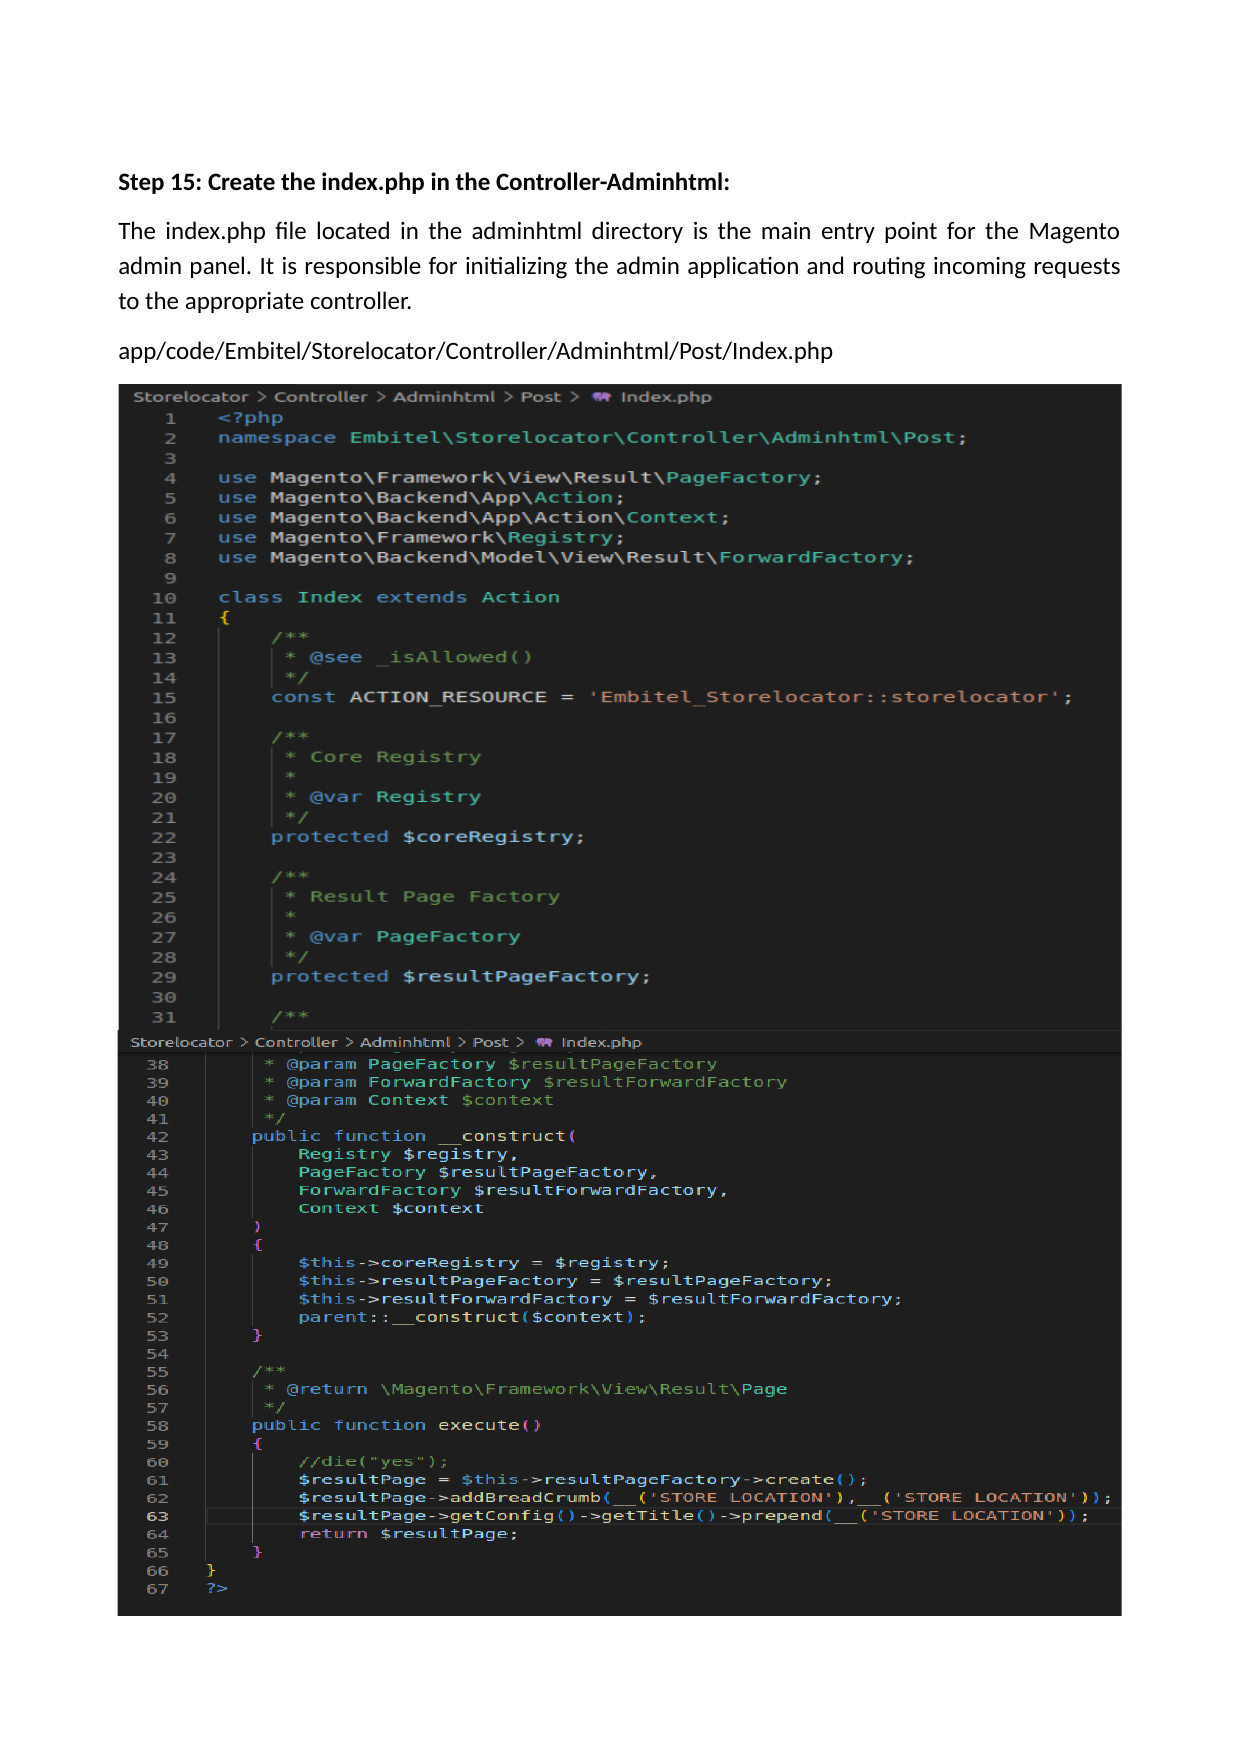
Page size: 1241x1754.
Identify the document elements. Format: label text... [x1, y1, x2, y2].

picture [117, 384, 1122, 1616]
text Step 15: Create the index.php in the Controller-Adminhtml: [118, 166, 1122, 196]
text app/code/Embitel/Storelocator/Controller/Adminhtml/Post/Index.php [118, 335, 1122, 365]
text The index.php file located in the adminhtml directory is the main entry point for the Magento admin panel. It is responsible for initializing the admin application and routing incoming requests to the appropriate controller. [118, 215, 1122, 316]
